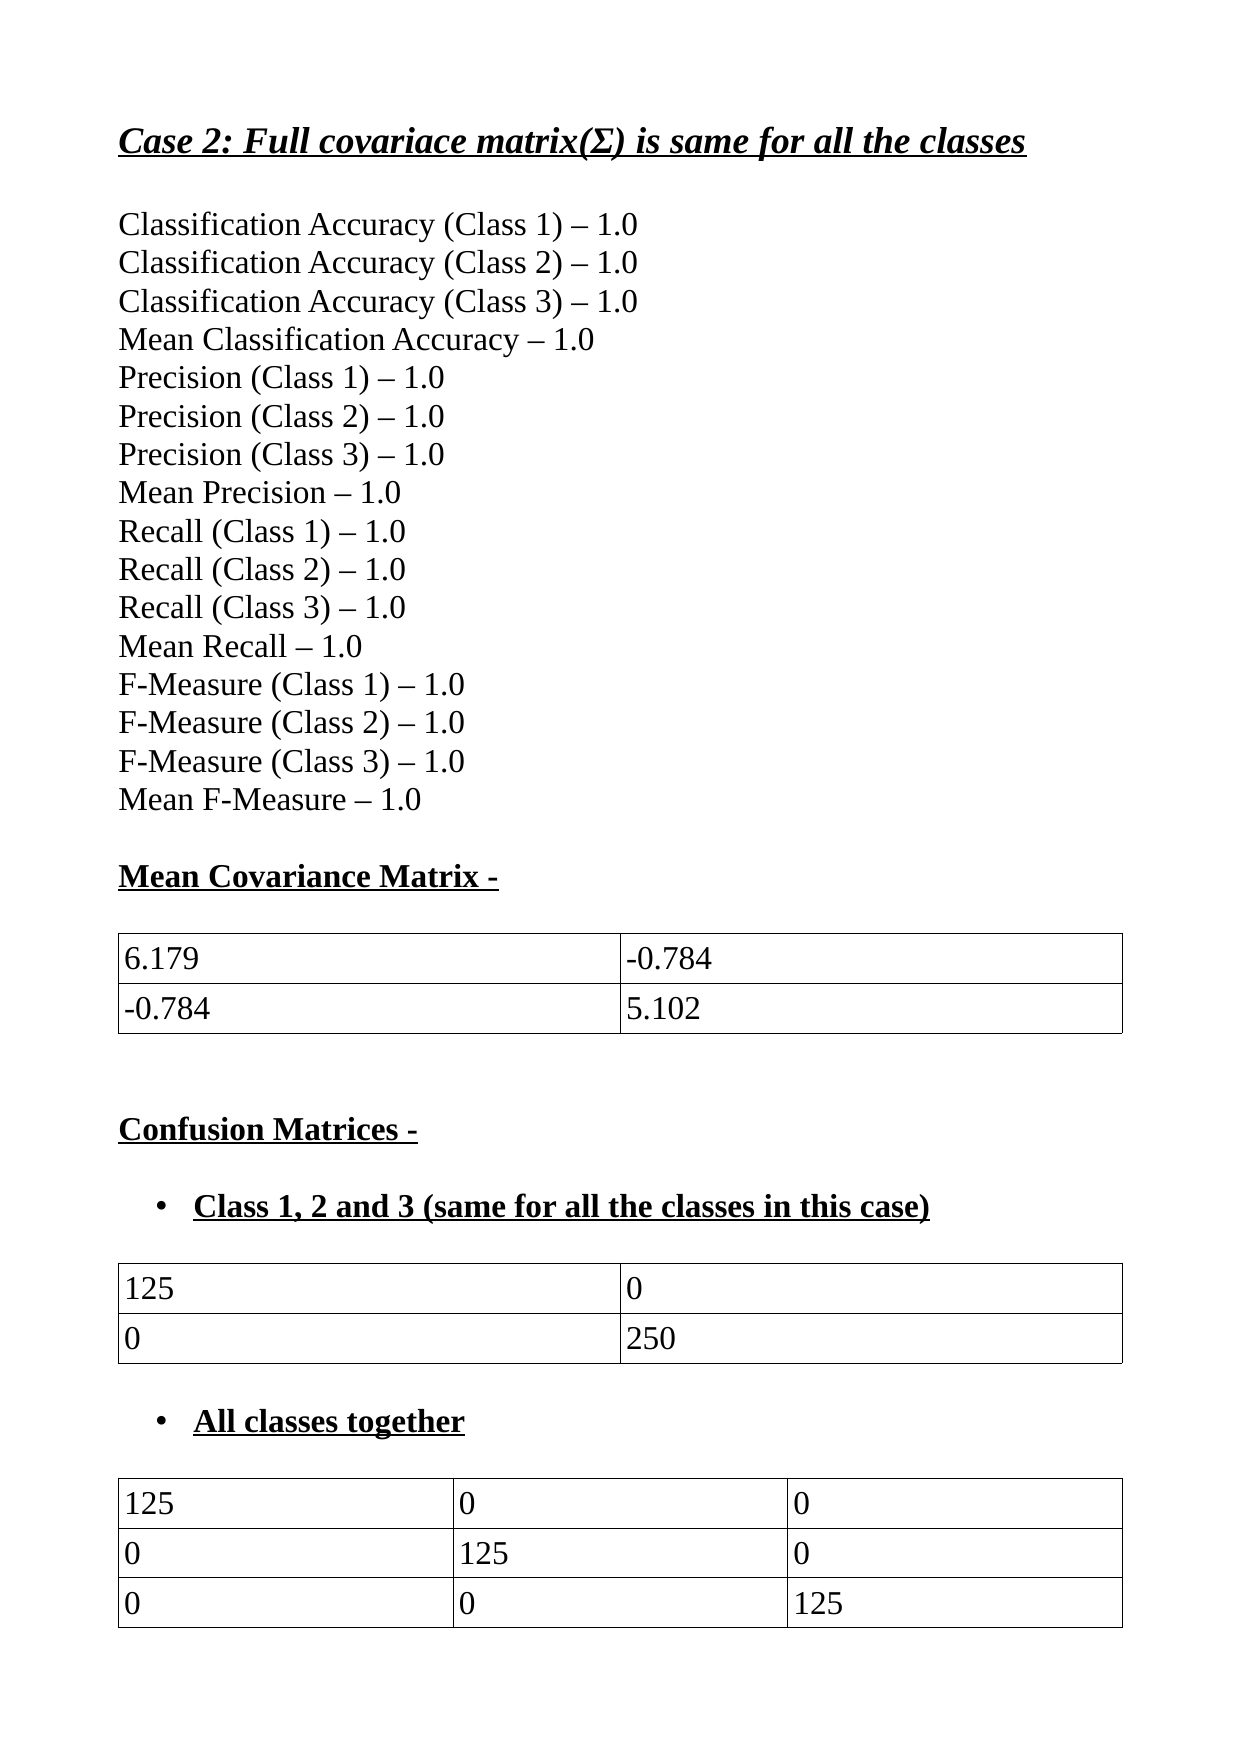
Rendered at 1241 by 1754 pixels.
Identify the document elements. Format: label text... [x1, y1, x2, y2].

list Class 1, 2 and 3 (same for all the classes in this case) [156, 1186, 1122, 1224]
table_cell 0 [454, 1578, 787, 1627]
text Recall (Class 2) – 1.0 [118, 549, 1122, 588]
table_cell 250 [621, 1314, 1122, 1362]
text Confusion Matrices - [118, 1109, 1122, 1148]
table_cell 0 [119, 1578, 453, 1627]
table_header 0 [454, 1479, 787, 1527]
text F-Measure (Class 3) – 1.0 [118, 741, 1122, 779]
table_cell 0 [788, 1529, 1122, 1577]
text Classification Accuracy (Class 1) – 1.0 [118, 204, 1122, 243]
table_header 6.179 [119, 934, 620, 983]
text Mean Precision – 1.0 [118, 473, 1122, 511]
table_cell 125 [788, 1578, 1122, 1627]
text Classification Accuracy (Class 2) – 1.0 [118, 243, 1122, 281]
text Mean Covariance Matrix - [118, 856, 1122, 894]
text Mean Recall – 1.0 [118, 626, 1122, 664]
table_header 0 [621, 1264, 1122, 1312]
text Recall (Class 3) – 1.0 [118, 588, 1122, 626]
table_cell 5.102 [621, 984, 1122, 1032]
list All classes together [156, 1401, 1122, 1439]
text Classification Accuracy (Class 3) – 1.0 [118, 281, 1122, 319]
table_cell 125 [454, 1529, 787, 1577]
table_header 125 [119, 1264, 620, 1312]
text Mean F-Measure – 1.0 [118, 779, 1122, 818]
table_header 125 [119, 1479, 453, 1527]
table_cell 0 [119, 1314, 620, 1362]
table_header -0.784 [621, 934, 1122, 983]
text Recall (Class 1) – 1.0 [118, 511, 1122, 549]
text Mean Classification Accuracy – 1.0 [118, 319, 1122, 358]
table_cell 0 [119, 1529, 453, 1577]
text F-Measure (Class 2) – 1.0 [118, 703, 1122, 741]
text Precision (Class 3) – 1.0 [118, 434, 1122, 473]
table_cell -0.784 [119, 984, 620, 1032]
table_header 0 [788, 1479, 1122, 1527]
text F-Measure (Class 1) – 1.0 [118, 664, 1122, 703]
text Case 2: Full covariace matrix(Σ) is same for all the classes [118, 118, 1122, 161]
text Precision (Class 1) – 1.0 [118, 358, 1122, 396]
text Precision (Class 2) – 1.0 [118, 396, 1122, 434]
